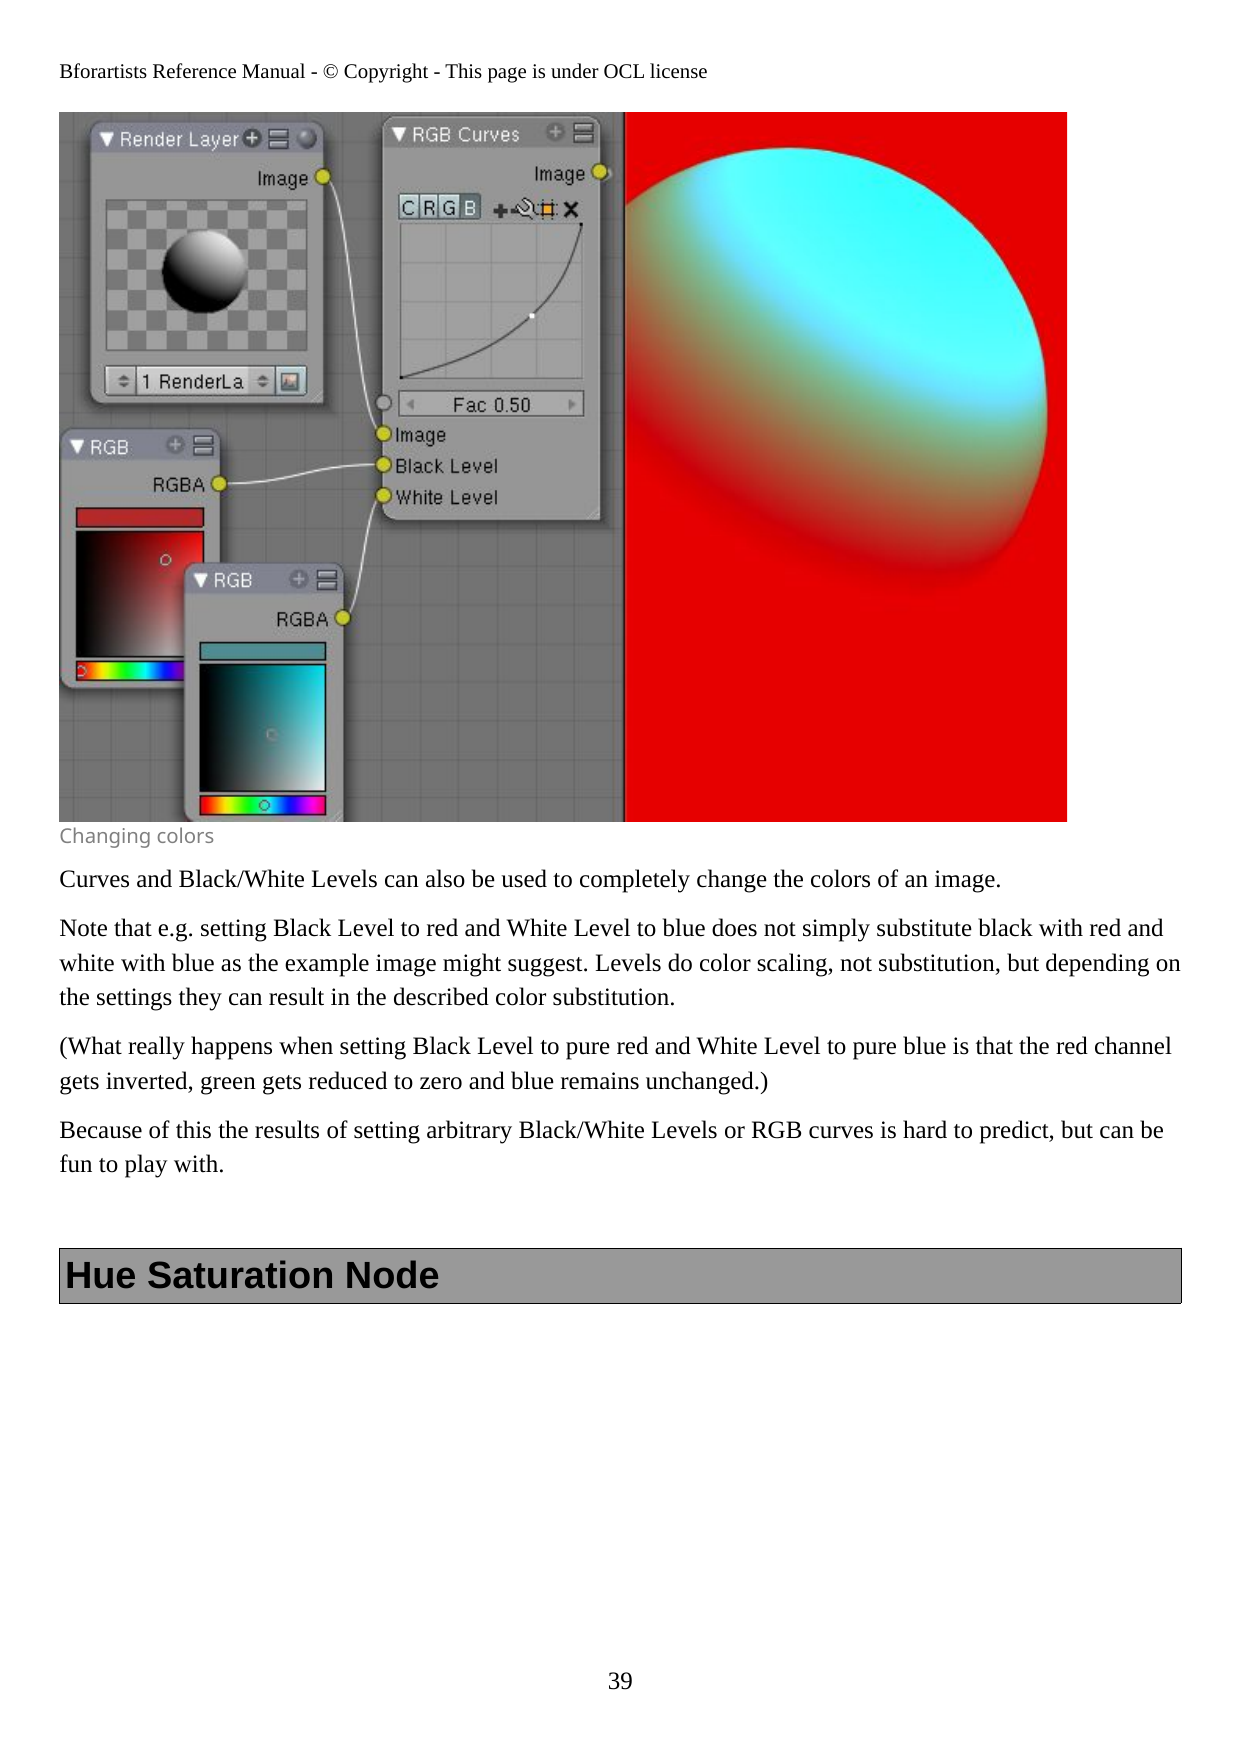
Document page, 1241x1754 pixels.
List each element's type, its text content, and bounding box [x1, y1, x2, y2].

picture [59, 112, 1068, 822]
text (What really happens when setting Black Level to pure red and White Level to pure blue is that the red channel gets inverted, green gets reduced to zero and blue remains unchanged.) [59, 1031, 1181, 1094]
text Because of this the results of setting arbitrary Black/White Levels or RGB curves is hard to predict, but can be fun to play with. [59, 1115, 1181, 1178]
text Curves and Black/White Levels can also be used to completely change the colors of an image. [59, 864, 1181, 893]
text Note that e.g. setting Black Level to red and White Level to blue does not simply substitute black with red and white with blue as the example image might suggest. Levels do color scaling, not substitution, but depending on the settings they can result in the described color substitution. [59, 913, 1181, 1011]
text Changing colors [59, 113, 1181, 849]
table_header Hue Saturation Node [60, 1249, 1181, 1303]
